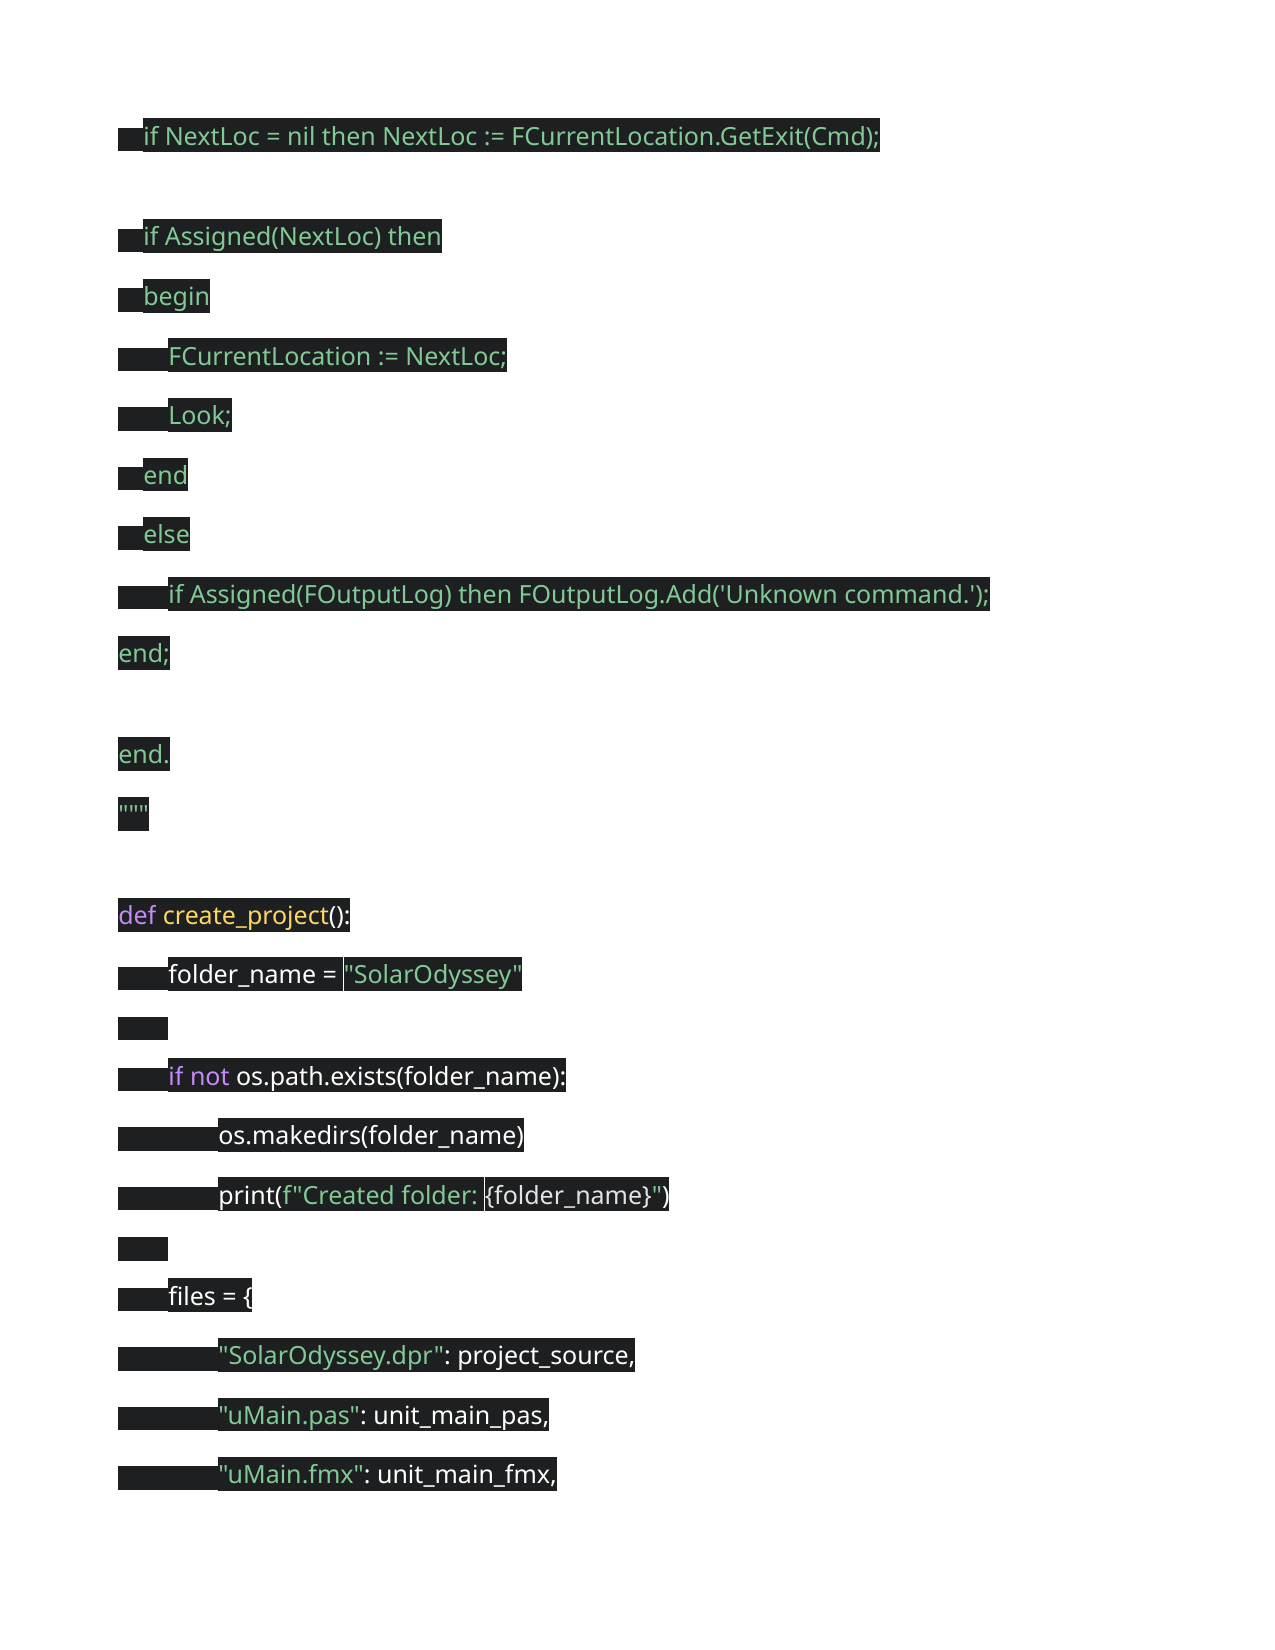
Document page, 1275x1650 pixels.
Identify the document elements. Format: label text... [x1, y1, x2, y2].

text if Assigned(NextLoc) then [118, 219, 1157, 253]
text "SolarOdyssey.dpr": project_source, [118, 1338, 1157, 1372]
text "uMain.fmx": unit_main_fmx, [118, 1457, 1157, 1491]
text if NextLoc = nil then NextLoc := FCurrentLocation.GetExit(Cmd); [118, 118, 1157, 152]
text if Assigned(FOutputLog) then FOutputLog.Add('Unknown command.'); [118, 577, 1157, 611]
text os.makedirs(folder_name) [118, 1118, 1157, 1152]
text "uMain.pas": unit_main_pas, [118, 1397, 1157, 1431]
text if not os.path.exists(folder_name): [118, 1058, 1157, 1092]
text print(f"Created folder: {folder_name}") [118, 1177, 1157, 1211]
text folder_name = "SolarOdyssey" [118, 957, 1157, 991]
text def create_project(): [118, 898, 1157, 932]
text end [118, 457, 1157, 491]
text Look; [118, 398, 1157, 432]
text else [118, 517, 1157, 551]
text """ [118, 797, 1157, 831]
text end; [118, 636, 1157, 670]
text begin [118, 279, 1157, 313]
text end. [118, 737, 1157, 771]
text FCurrentLocation := NextLoc; [118, 338, 1157, 372]
text files = { [118, 1278, 1157, 1312]
